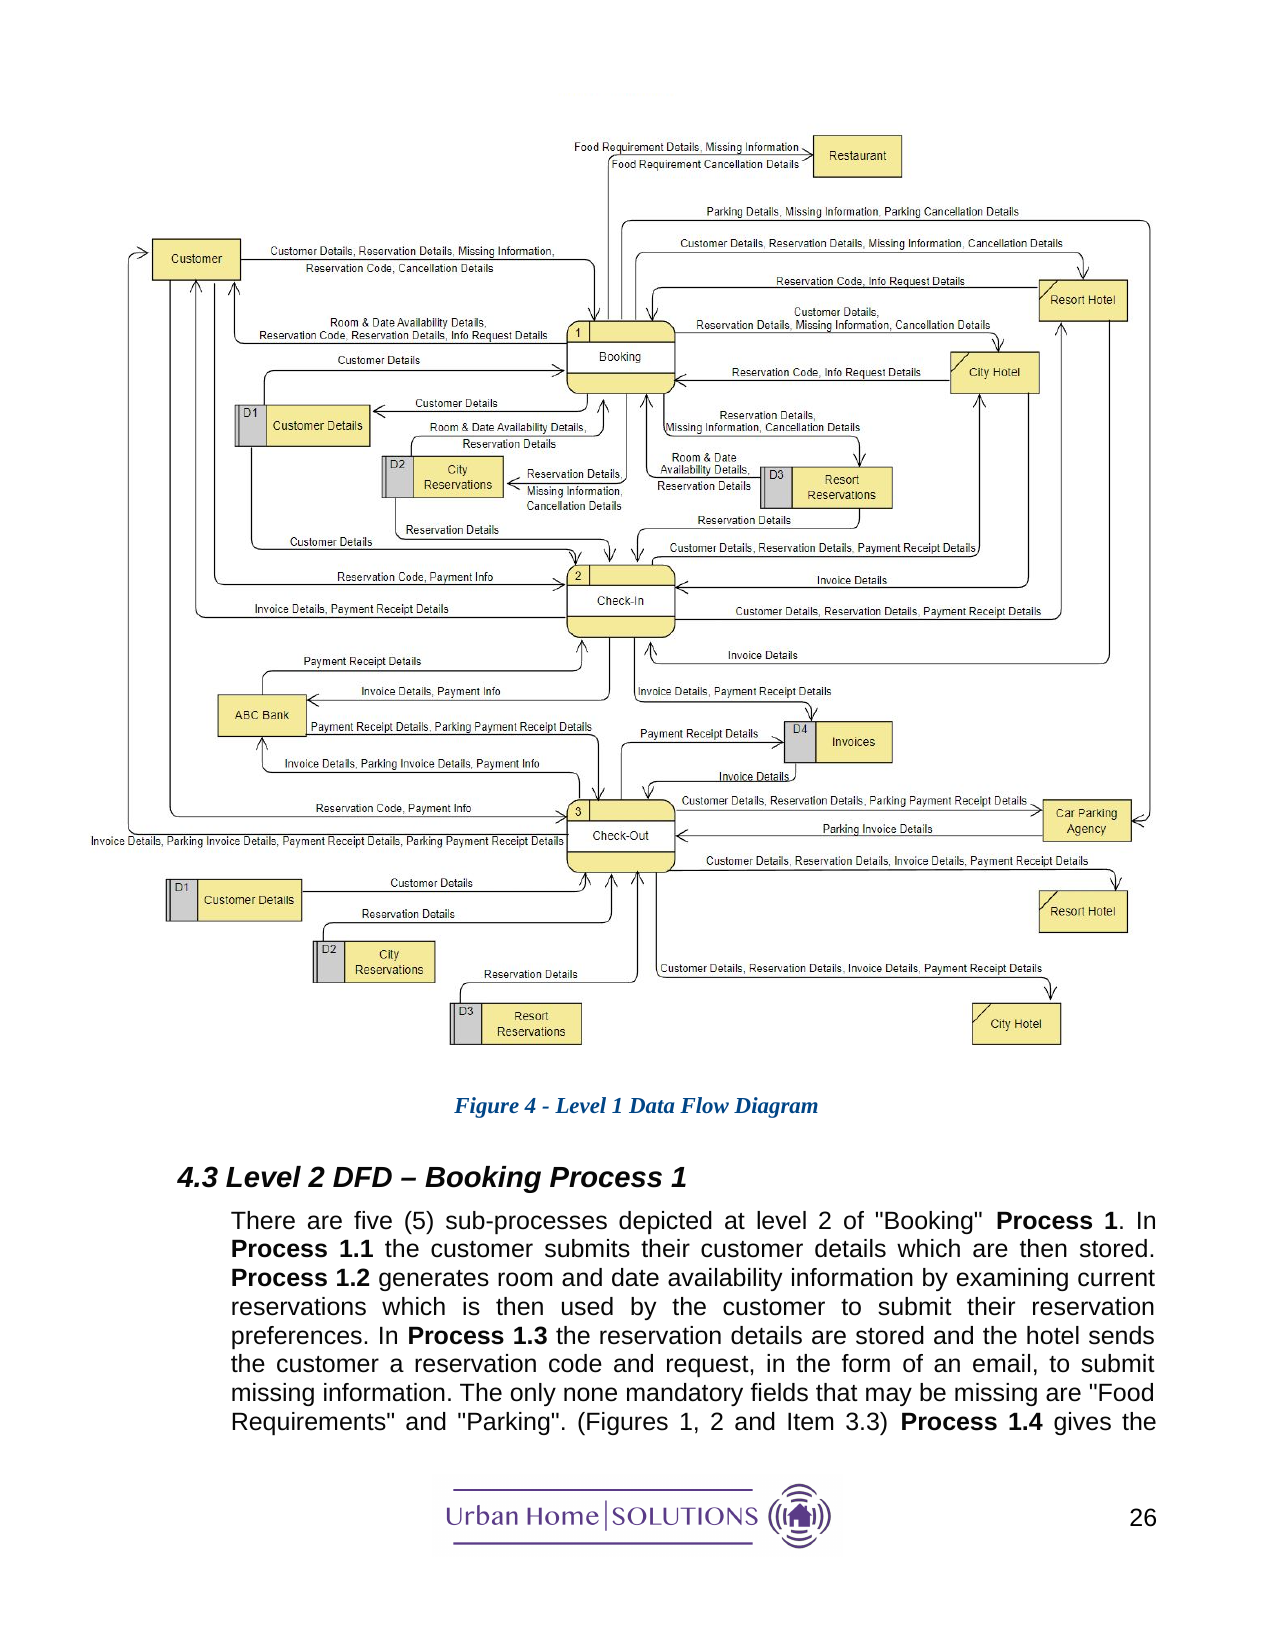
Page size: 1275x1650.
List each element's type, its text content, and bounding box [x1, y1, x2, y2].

text Figure 4 - Level 1 Data Flow Diagram [70, 1093, 1205, 1119]
picture [432, 1474, 844, 1557]
subtitle 4.3 Level 2 DFD – Booking Process 1 [139, 1160, 1157, 1193]
picture [49, 93, 1226, 1093]
list There are five (5) sub-processes depicted at level 2 of "Booking" Process 1. In Process 1.1 the customer submits their customer details which are then stored. Process 1.2 generates room and date availability information by examining current reservations which is then used by the customer to submit their reservation preferences. In Process 1.3 the reservation details are stored and the hotel sends the customer a reservation code and request, in the form of an email, to submit missing information. The only none mandatory fields that may be missing are "Food Requirements" and "Parking". (Figures 1, 2 and Item 3.3) Process 1.4 gives the [193, 1206, 1157, 1436]
